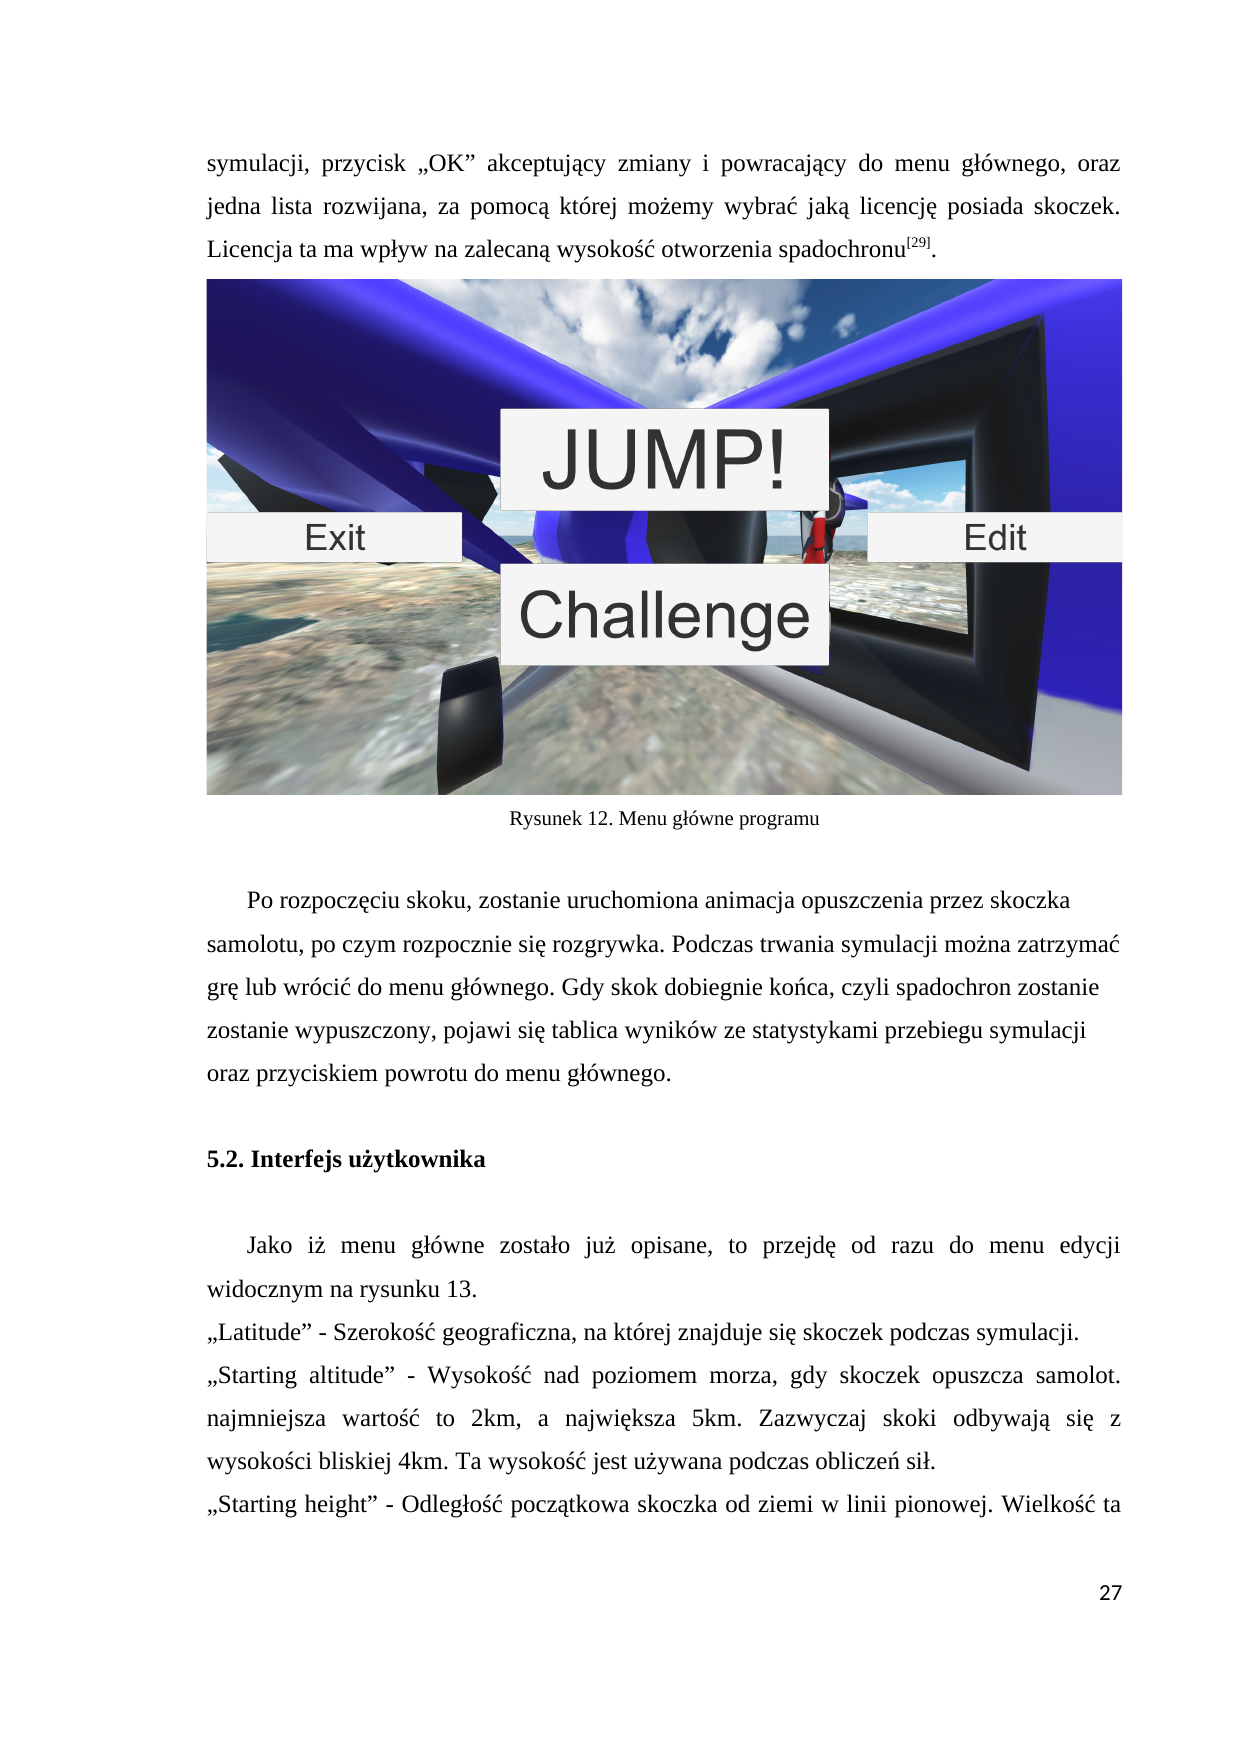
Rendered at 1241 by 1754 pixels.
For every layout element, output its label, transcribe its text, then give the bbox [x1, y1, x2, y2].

text symulacji, przycisk „OK” akceptujący zmiany i powracający do menu głównego, oraz jedna lista rozwijana, za pomocą której możemy wybrać jaką licencję posiada skoczek. Licencja ta ma wpływ na zalecaną wysokość otworzenia spadochronu[29]. [207, 148, 1122, 263]
text Jako iż menu główne zostało już opisane, to przejdę od razu do menu edycji widocznym na rysunku 13. [207, 1231, 1122, 1302]
text „Starting height” - Odległość początkowa skoczka od ziemi w linii pionowej. Wielkość ta [207, 1489, 1122, 1518]
picture [206, 279, 1123, 795]
text 5.2. Interfejs użytkownika [207, 1144, 1122, 1173]
text Rysunek 12. Menu główne programu [207, 795, 1122, 830]
text „Starting altitude” - Wysokość nad poziomem morza, gdy skoczek opuszcza samolot. najmniejsza wartość to 2km, a największa 5km. Zazwyczaj skoki odbywają się z wysokości bliskiej 4km. Ta wysokość jest używana podczas obliczeń sił. [207, 1360, 1122, 1475]
text „Latitude” - Szerokość geograficzna, na której znajduje się skoczek podczas symulacji. [207, 1317, 1122, 1346]
text Po rozpoczęciu skoku, zostanie uruchomiona animacja opuszczenia przez skoczka samolotu, po czym rozpocznie się rozgrywka. Podczas trwania symulacji można zatrzymać grę lub wrócić do menu głównego. Gdy skok dobiegnie końca, czyli spadochron zostanie zostanie wypuszczony, pojawi się tablica wyników ze statystykami przebiegu symulacji oraz przyciskiem powrotu do menu głównego. [207, 886, 1122, 1087]
